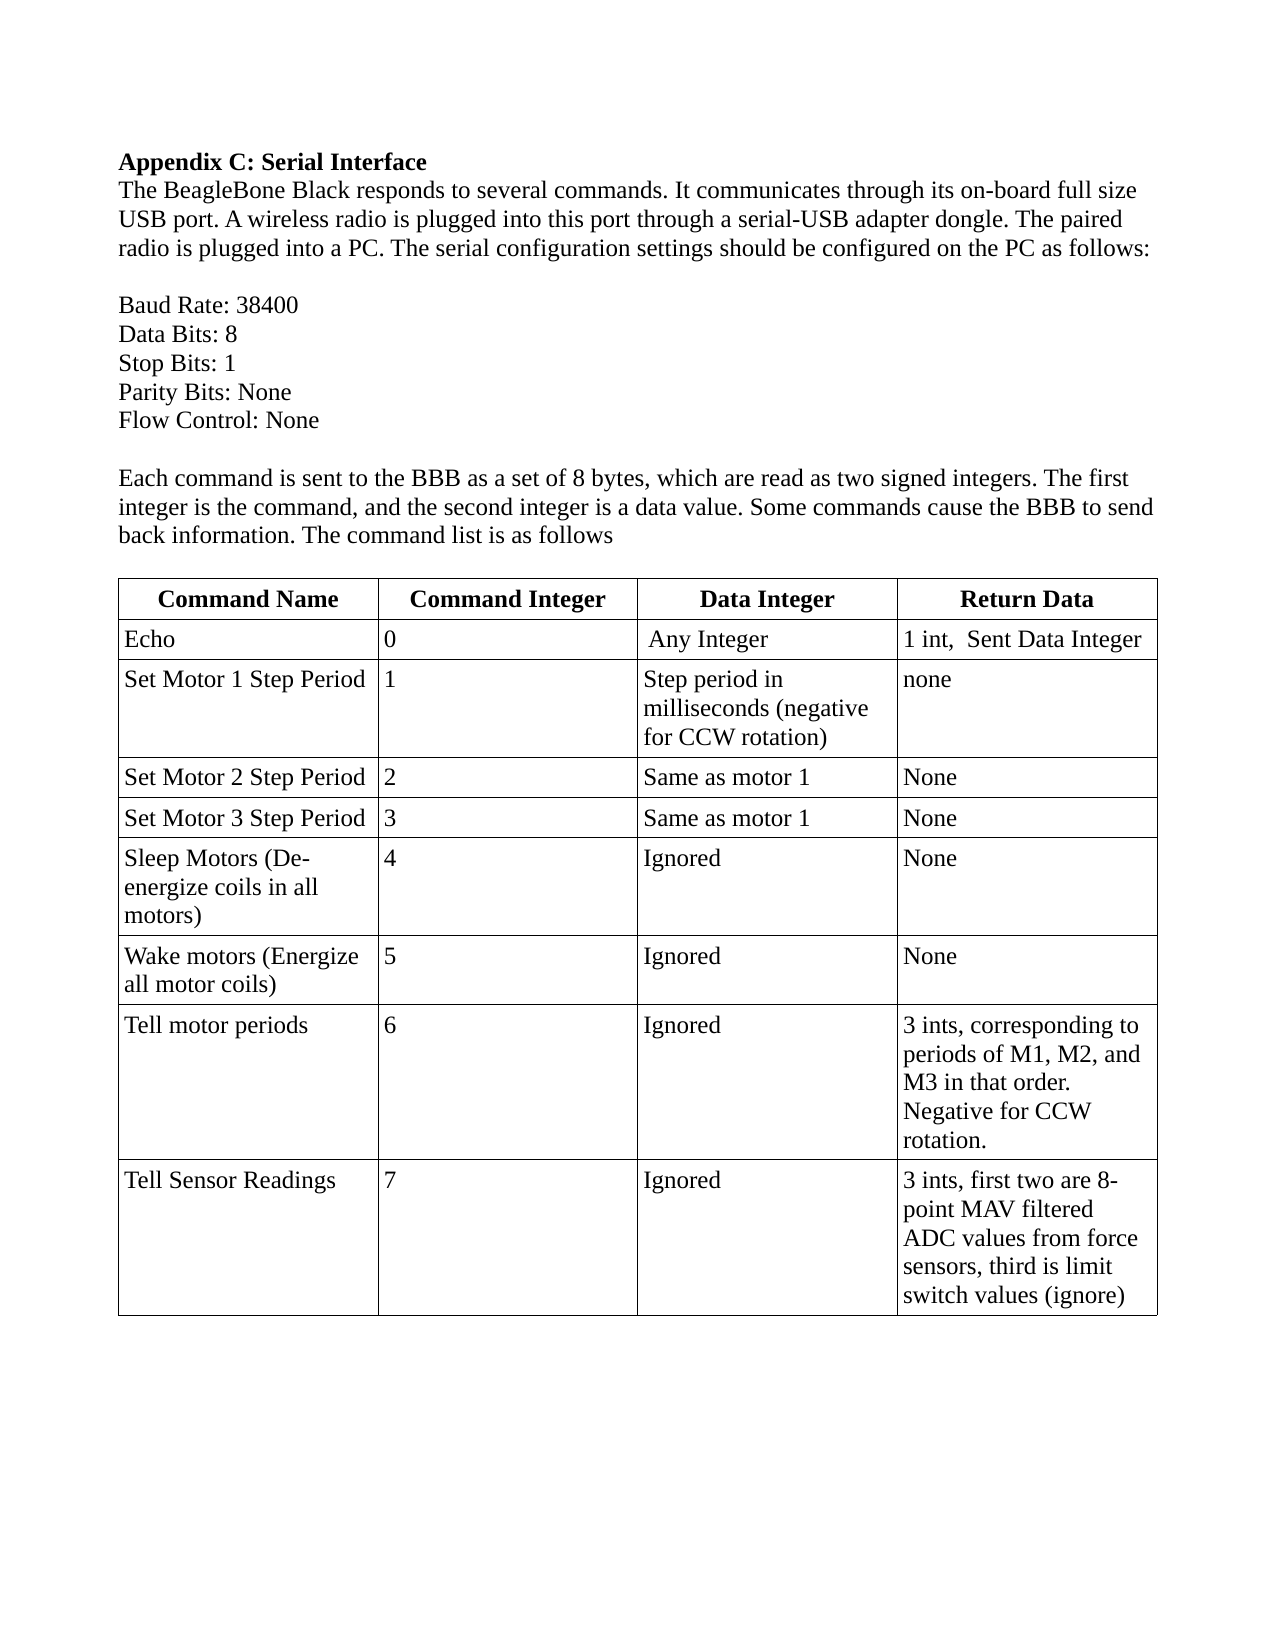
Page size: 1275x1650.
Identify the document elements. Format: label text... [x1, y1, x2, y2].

table_cell Step period in milliseconds (negative for CCW rotation) [638, 660, 897, 757]
table_cell Same as motor 1 [638, 798, 897, 837]
table_cell None [898, 798, 1157, 837]
table_cell None [898, 936, 1157, 1004]
text Data Bits: 8 [118, 319, 1157, 348]
table_header Command Name [119, 579, 378, 618]
text Baud Rate: 38400 [118, 291, 1157, 319]
table_cell Any Integer [638, 620, 897, 659]
table_cell Set Motor 2 Step Period [119, 758, 378, 797]
table_header Data Integer [638, 579, 897, 618]
table_cell 3 ints, first two are 8-point MAV filtered ADC values from force sensors, third is limit switch values (ignore) [898, 1160, 1157, 1315]
table_cell Sleep Motors (De-energize coils in all motors) [119, 838, 378, 935]
table_header Return Data [898, 579, 1157, 618]
table_cell Set Motor 1 Step Period [119, 660, 378, 757]
table_cell 5 [379, 936, 637, 1004]
table_cell 1 int, Sent Data Integer [898, 620, 1157, 659]
table_cell 6 [379, 1005, 637, 1159]
table_cell Wake motors (Energize all motor coils) [119, 936, 378, 1004]
text Appendix C: Serial Interface [118, 147, 1157, 176]
table_header Command Integer [379, 579, 637, 618]
text The BeagleBone Black responds to several commands. It communicates through its on-board full size USB port. A wireless radio is plugged into this port through a serial-USB adapter dongle. The paired radio is plugged into a PC. The serial configuration settings should be configured on the PC as follows: [118, 176, 1157, 262]
table_cell 4 [379, 838, 637, 935]
table_cell none [898, 660, 1157, 757]
table_cell Ignored [638, 1160, 897, 1315]
table_cell 1 [379, 660, 637, 757]
table_cell Tell motor periods [119, 1005, 378, 1159]
table_cell 2 [379, 758, 637, 797]
table_cell Same as motor 1 [638, 758, 897, 797]
table_cell Set Motor 3 Step Period [119, 798, 378, 837]
table_cell None [898, 838, 1157, 935]
table_cell None [898, 758, 1157, 797]
table_cell 7 [379, 1160, 637, 1315]
table_cell 0 [379, 620, 637, 659]
text Stop Bits: 1 [118, 348, 1157, 377]
table_cell Ignored [638, 1005, 897, 1159]
table_cell Ignored [638, 936, 897, 1004]
table_cell Echo [119, 620, 378, 659]
text Flow Control: None [118, 406, 1157, 434]
table_cell Ignored [638, 838, 897, 935]
text Parity Bits: None [118, 377, 1157, 406]
table_cell 3 [379, 798, 637, 837]
table_cell Tell Sensor Readings [119, 1160, 378, 1315]
table_cell 3 ints, corresponding to periods of M1, M2, and M3 in that order. Negative for CCW rotation. [898, 1005, 1157, 1159]
text Each command is sent to the BBB as a set of 8 bytes, which are read as two signed integers. The first integer is the command, and the second integer is a data value. Some commands cause the BBB to send back information. The command list is as follows [118, 463, 1157, 549]
